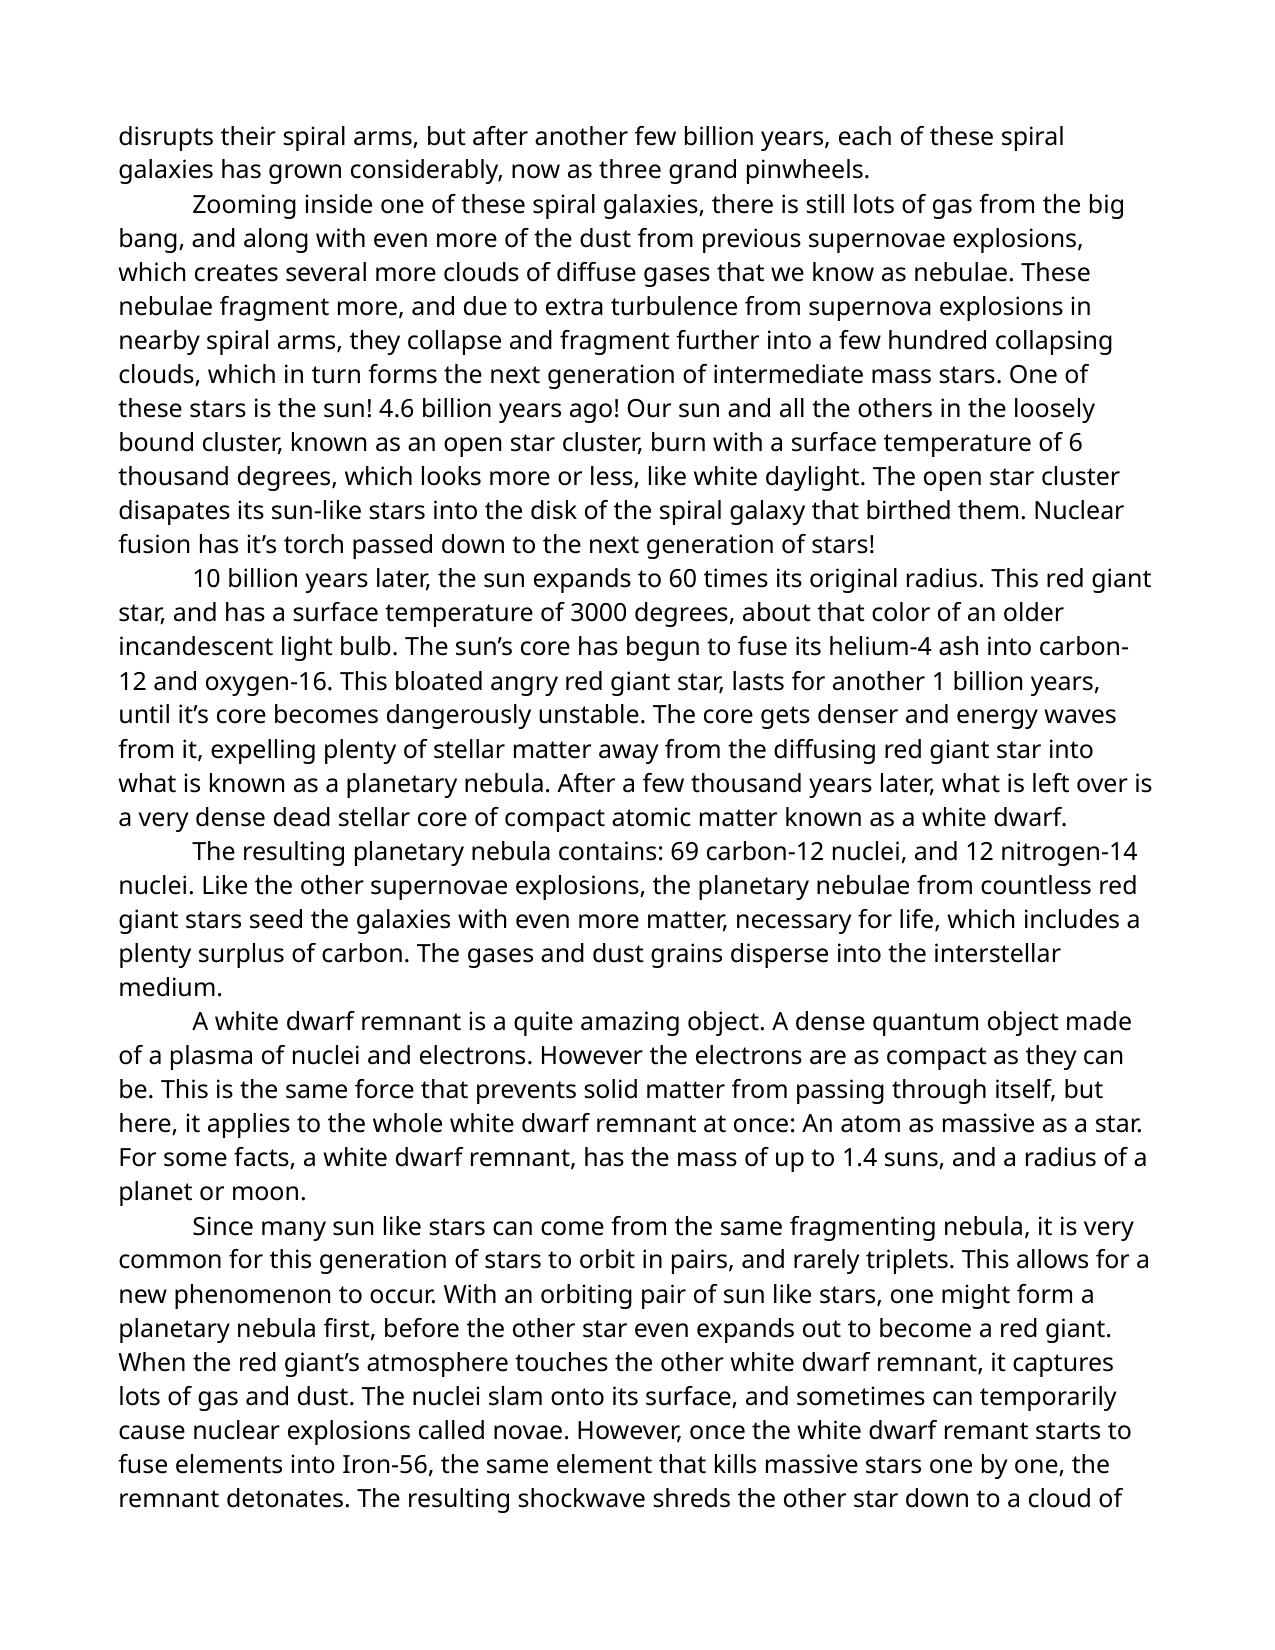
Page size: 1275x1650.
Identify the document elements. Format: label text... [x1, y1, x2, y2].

text disrupts their spiral arms, but after another few billion years, each of these spiral galaxies has grown considerably, now as three grand pinwheels. [118, 118, 1157, 186]
text 10 billion years later, the sun expands to 60 times its original radius. This red giant star, and has a surface temperature of 3000 degrees, about that color of an older incandescent light bulb. The sun’s core has begun to fuse its helium-4 ash into carbon-12 and oxygen-16. This bloated angry red giant star, lasts for another 1 billion years, until it’s core becomes dangerously unstable. The core gets denser and energy waves from it, expelling plenty of stellar matter away from the diffusing red giant star into what is known as a planetary nebula. After a few thousand years later, what is left over is a very dense dead stellar core of compact atomic matter known as a white dwarf. [118, 561, 1157, 833]
text Zooming inside one of these spiral galaxies, there is still lots of gas from the big bang, and along with even more of the dust from previous supernovae explosions, which creates several more clouds of diffuse gases that we know as nebulae. These nebulae fragment more, and due to extra turbulence from supernova explosions in nearby spiral arms, they collapse and fragment further into a few hundred collapsing clouds, which in turn forms the next generation of intermediate mass stars. One of these stars is the sun! 4.6 billion years ago! Our sun and all the others in the loosely bound cluster, known as an open star cluster, burn with a surface temperature of 6 thousand degrees, which looks more or less, like white daylight. The open star cluster disapates its sun-like stars into the disk of the spiral galaxy that birthed them. Nuclear fusion has it’s torch passed down to the next generation of stars! [118, 186, 1157, 561]
text Since many sun like stars can come from the same fragmenting nebula, it is very common for this generation of stars to orbit in pairs, and rarely triplets. This allows for a new phenomenon to occur. With an orbiting pair of sun like stars, one might form a planetary nebula first, before the other star even expands out to become a red giant. When the red giant’s atmosphere touches the other white dwarf remnant, it captures lots of gas and dust. The nuclei slam onto its surface, and sometimes can temporarily cause nuclear explosions called novae. However, once the white dwarf remant starts to fuse elements into Iron-56, the same element that kills massive stars one by one, the remnant detonates. The resulting shockwave shreds the other star down to a cloud of [118, 1208, 1157, 1515]
text The resulting planetary nebula contains: 69 carbon-12 nuclei, and 12 nitrogen-14 nuclei. Like the other supernovae explosions, the planetary nebulae from countless red giant stars seed the galaxies with even more matter, necessary for life, which includes a plenty surplus of carbon. The gases and dust grains disperse into the interstellar medium. [118, 833, 1157, 1004]
text A white dwarf remnant is a quite amazing object. A dense quantum object made of a plasma of nuclei and electrons. However the electrons are as compact as they can be. This is the same force that prevents solid matter from passing through itself, but here, it applies to the whole white dwarf remnant at once: An atom as massive as a star. For some facts, a white dwarf remnant, has the mass of up to 1.4 suns, and a radius of a planet or moon. [118, 1004, 1157, 1208]
